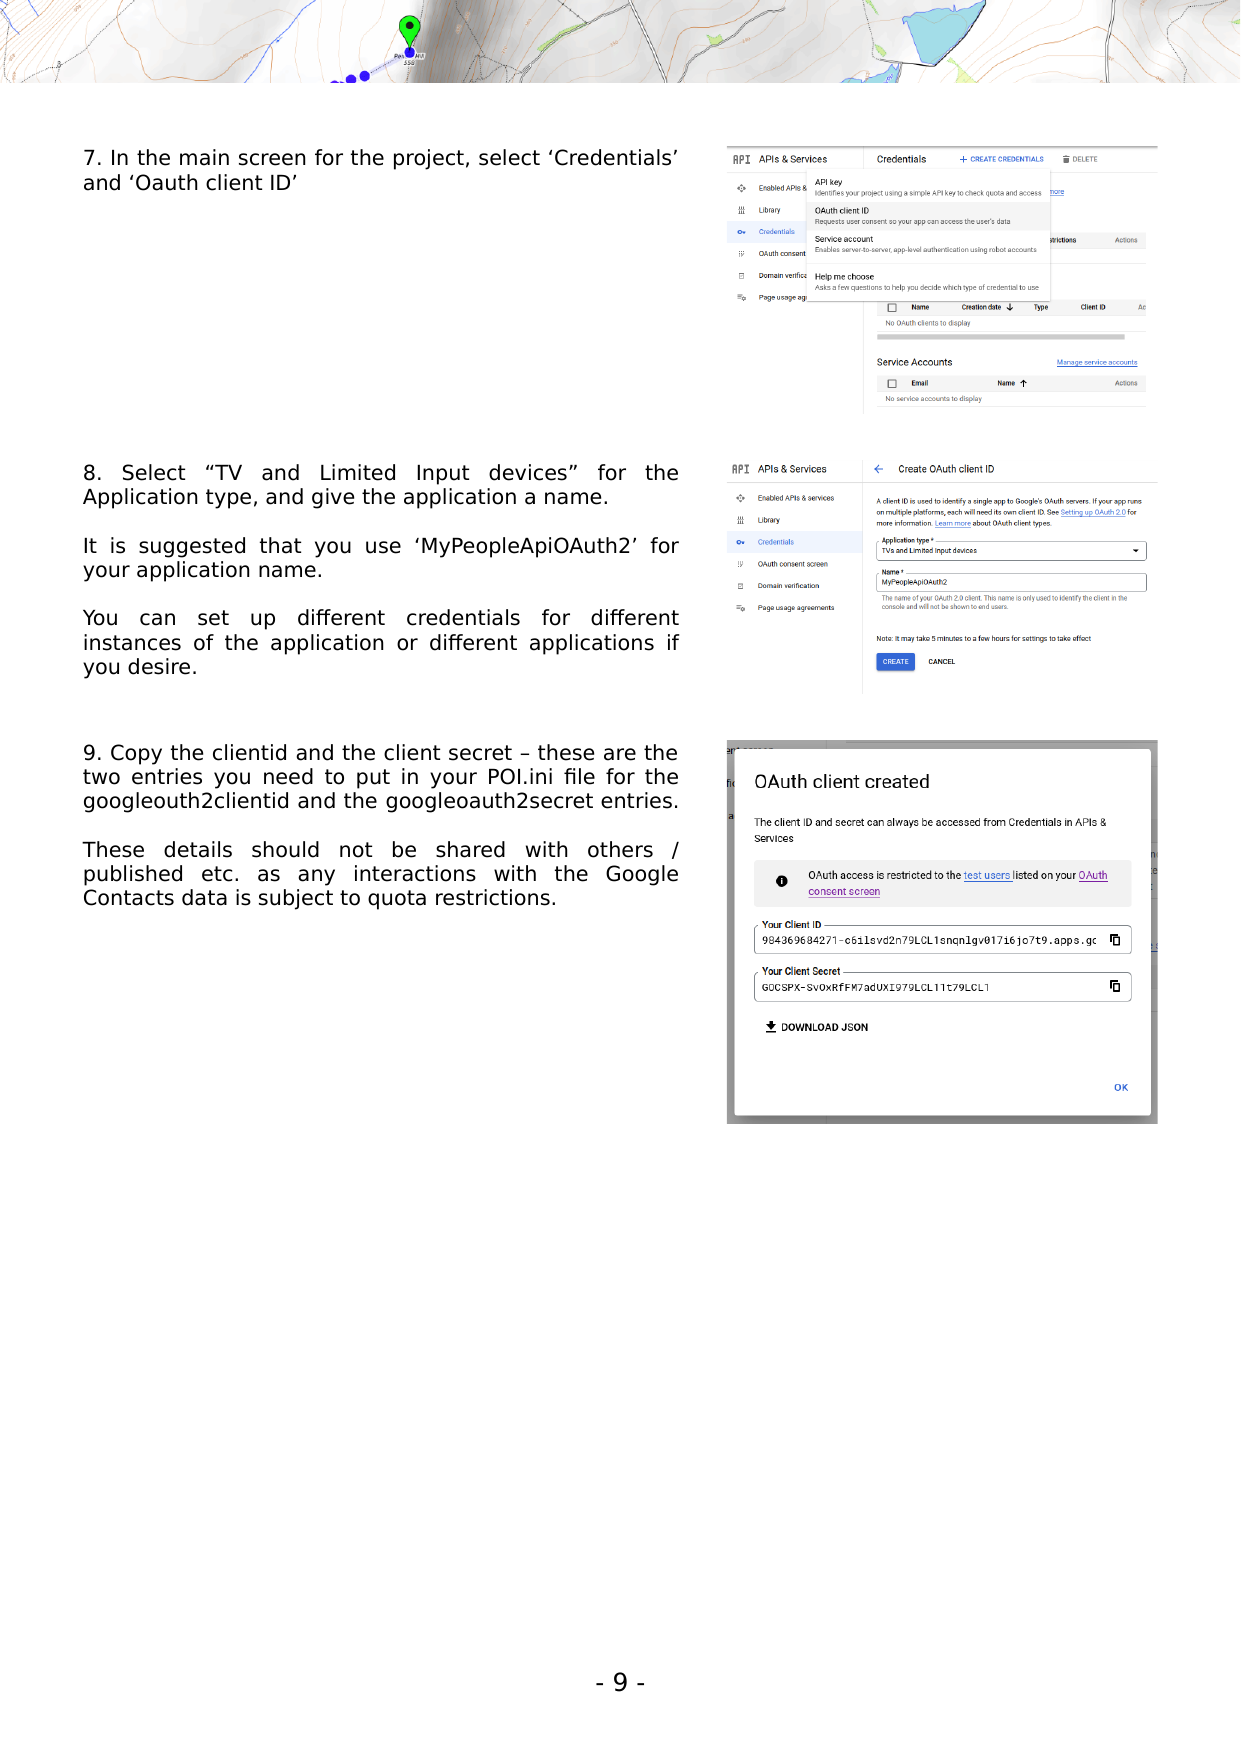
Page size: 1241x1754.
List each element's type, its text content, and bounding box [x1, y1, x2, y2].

table_cell 9. Copy the clientid and the client secret – these are the two entries you need to put in your POI.ini file for the googleouth2clientid and the googleoauth2secret entries. These details should not be shared with others / published etc. as any interactions with the Google Contacts data is subject to quota restrictions. [59, 717, 703, 1147]
picture [0, 0, 1241, 83]
table_cell [703, 717, 1181, 1147]
table_cell 7. In the main screen for the project, select ‘Credentials’ and ‘Oauth client ID’ [59, 123, 703, 437]
table_cell [703, 123, 1181, 437]
table_cell 8. Select “TV and Limited Input devices” for the Application type, and give the application a name. It is suggested that you use ‘MyPeopleApiOAuth2’ for your application name. You can set up different credentials for different instances of the application or different applications if you desire. [59, 437, 703, 717]
table_cell [703, 437, 1181, 717]
picture [726, 460, 1158, 694]
picture [726, 740, 1158, 1124]
picture [726, 146, 1158, 414]
